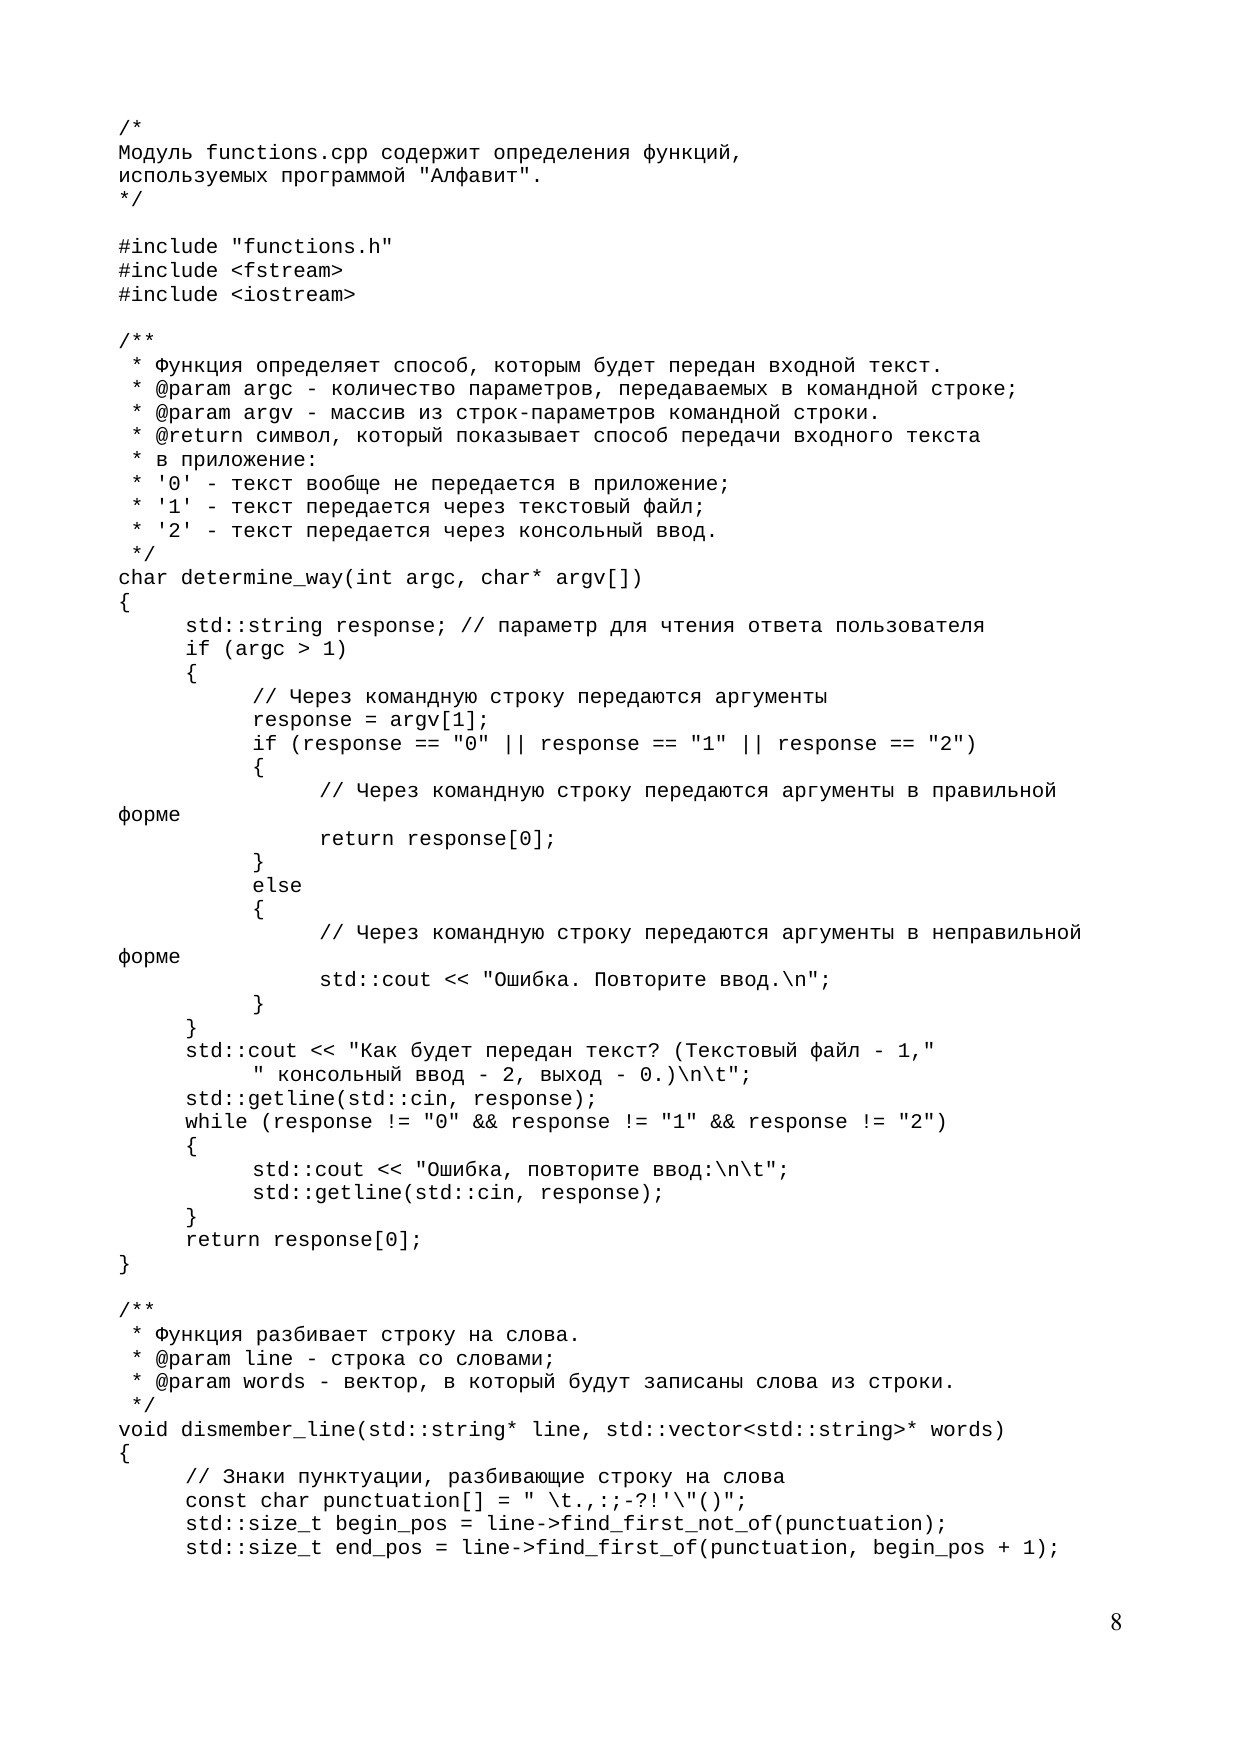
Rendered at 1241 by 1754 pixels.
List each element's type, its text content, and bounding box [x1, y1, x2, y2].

text Модуль functions.cpp содержит определения функций, [118, 142, 1122, 165]
text // Через командную строку передаются аргументы в неправильной форме [118, 922, 1122, 969]
text // Знаки пунктуации, разбивающие строку на слова [118, 1466, 1122, 1489]
text " консольный ввод - 2, выход - 0.)\n\t"; [118, 1064, 1122, 1088]
text else [118, 875, 1122, 898]
text { [118, 1442, 1122, 1466]
text { [118, 898, 1122, 922]
text std::size_t begin_pos = line->find_first_not_of(punctuation); [118, 1513, 1122, 1537]
text return response[0]; [118, 827, 1122, 851]
text std::getline(std::cin, response); [118, 1182, 1122, 1206]
text void dismember_line(std::string* line, std::vector<std::string>* words) [118, 1419, 1122, 1442]
text #include <iostream> [118, 284, 1122, 307]
text * @param argv - массив из строк-параметров командной строки. [118, 402, 1122, 426]
text /** [118, 1300, 1122, 1324]
text { [118, 591, 1122, 615]
text * @param line - строка со словами; [118, 1348, 1122, 1371]
text */ [118, 189, 1122, 213]
text * '2' - текст передается через консольный ввод. [118, 520, 1122, 544]
text /* [118, 118, 1122, 142]
text if (argc > 1) [118, 638, 1122, 662]
text { [118, 1135, 1122, 1158]
text // Через командную строку передаются аргументы в правильной форме [118, 780, 1122, 827]
text * '0' - текст вообще не передается в приложение; [118, 473, 1122, 496]
text } [118, 1206, 1122, 1229]
text if (response == "0" || response == "1" || response == "2") [118, 733, 1122, 757]
text return response[0]; [118, 1229, 1122, 1253]
text std::cout << "Ошибка. Повторите ввод.\n"; [118, 969, 1122, 993]
text * @param argc - количество параметров, передаваемых в командной строке; [118, 378, 1122, 402]
text std::cout << "Ошибка, повторите ввод:\n\t"; [118, 1158, 1122, 1182]
text char determine_way(int argc, char* argv[]) [118, 567, 1122, 591]
text std::size_t end_pos = line->find_first_of(punctuation, begin_pos + 1); [118, 1537, 1122, 1561]
text } [118, 1017, 1122, 1040]
text /** [118, 331, 1122, 354]
text * в приложение: [118, 449, 1122, 473]
text * @param words - вектор, в который будут записаны слова из строки. [118, 1371, 1122, 1395]
text { [118, 662, 1122, 686]
text * Функция разбивает строку на слова. [118, 1324, 1122, 1348]
text // Через командную строку передаются аргументы [118, 686, 1122, 709]
text */ [118, 544, 1122, 567]
text std::getline(std::cin, response); [118, 1088, 1122, 1111]
text response = argv[1]; [118, 709, 1122, 733]
text */ [118, 1395, 1122, 1419]
text #include <fstream> [118, 260, 1122, 284]
text #include "functions.h" [118, 236, 1122, 260]
text * '1' - текст передается через текстовый файл; [118, 496, 1122, 520]
text while (response != "0" && response != "1" && response != "2") [118, 1111, 1122, 1135]
text { [118, 757, 1122, 780]
text } [118, 993, 1122, 1017]
text const char punctuation[] = " \t.,:;-?!'\"()"; [118, 1489, 1122, 1513]
text * Функция определяет способ, которым будет передан входной текст. [118, 354, 1122, 378]
text используемых программой "Алфавит". [118, 165, 1122, 189]
text std::cout << "Как будет передан текст? (Текстовый файл - 1," [118, 1040, 1122, 1064]
text } [118, 851, 1122, 875]
text * @return символ, который показывает способ передачи входного текста [118, 426, 1122, 449]
text std::string response; // параметр для чтения ответа пользователя [118, 615, 1122, 638]
text } [118, 1253, 1122, 1277]
